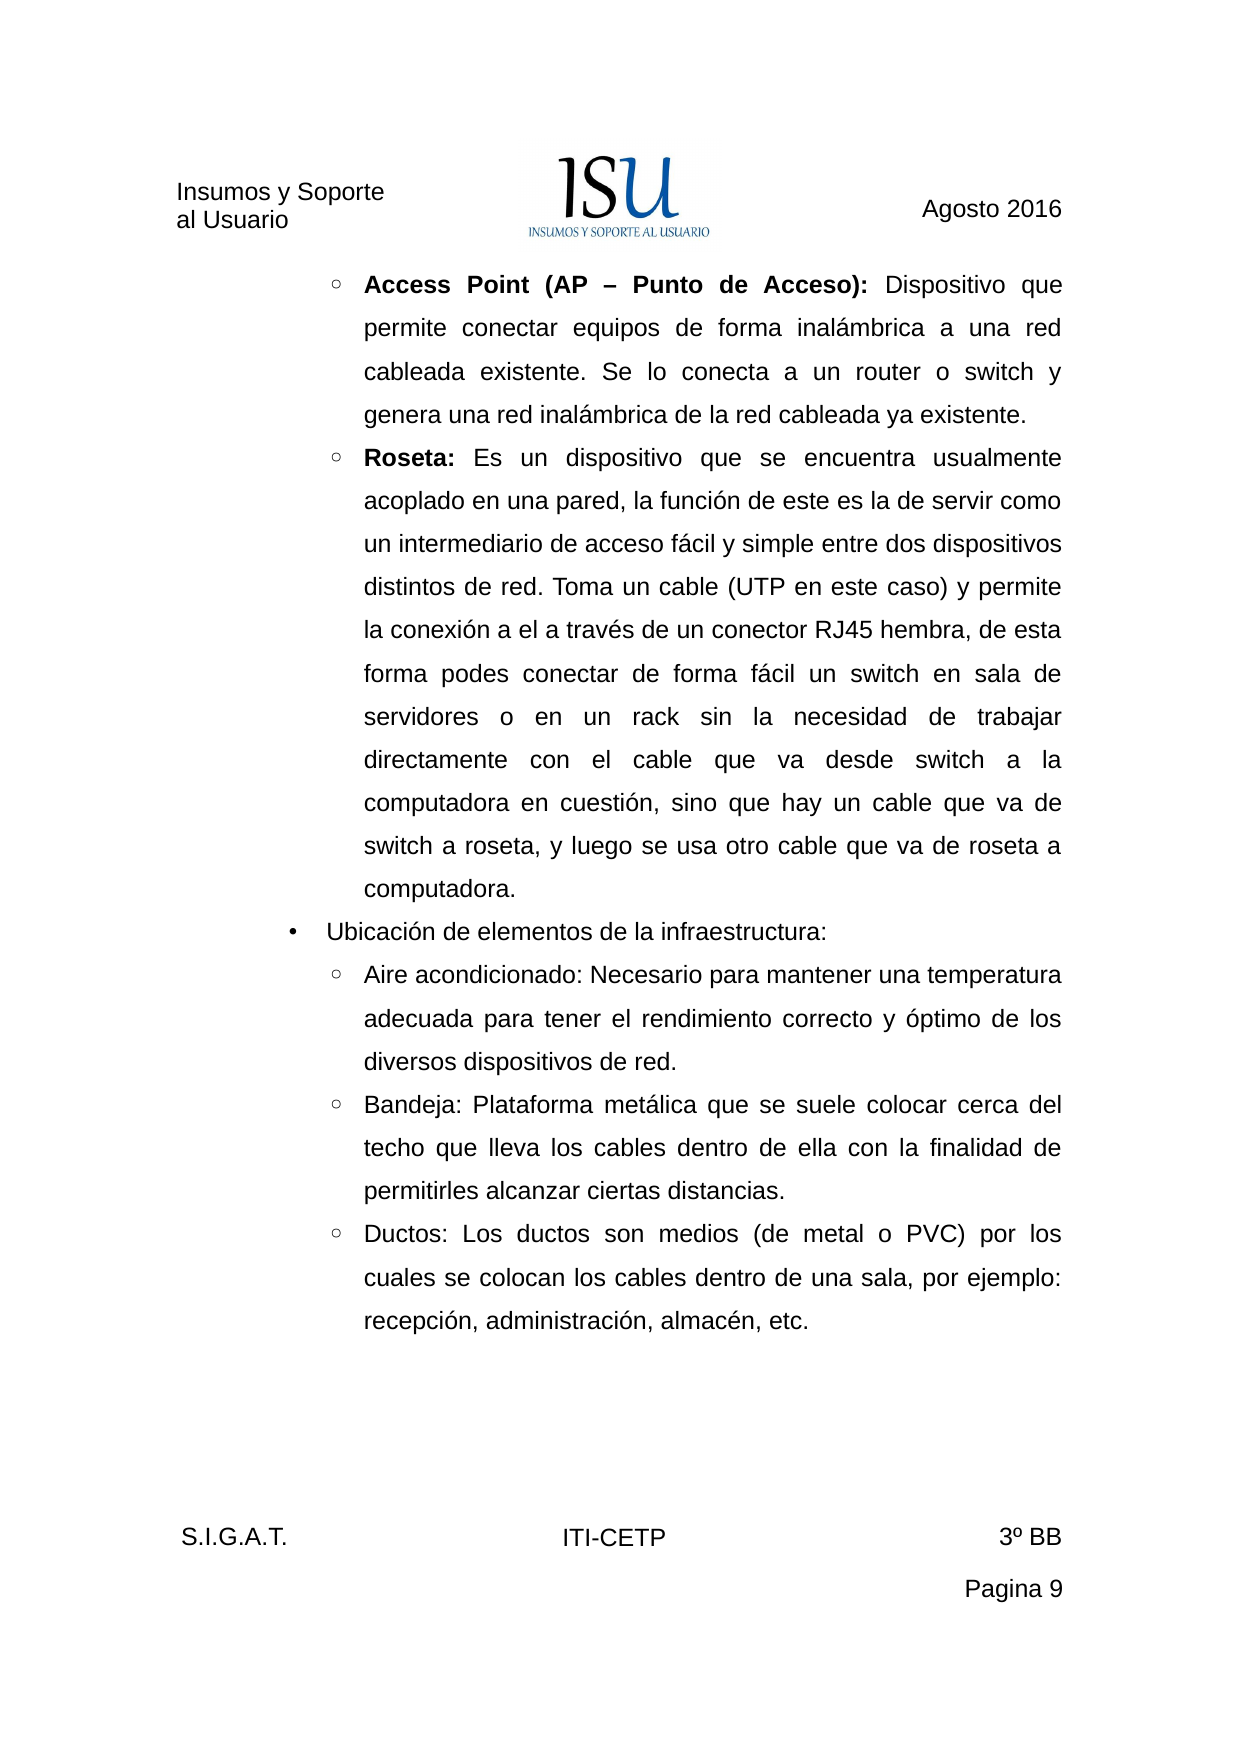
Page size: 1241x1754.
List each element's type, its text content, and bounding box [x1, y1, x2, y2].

list Ubicación de elementos de la infraestructura: [288, 917, 1063, 946]
list Roseta: Es un dispositivo que se encuentra usualmente acoplado en una pared, la función de este es la de servir como un intermediario de acceso fácil y simple entre dos dispositivos distintos de red. Toma un cable (UTP en este caso) y permite la conexión a el a través de un conector RJ45 hembra, de esta forma podes conectar de forma fácil un switch en sala de servidores o en un rack sin la necesidad de trabajar directamente con el cable que va desde switch a la computadora en cuestión, sino que hay un cable que va de switch a roseta, y luego se usa otro cable que va de roseta a computadora. [326, 443, 1063, 903]
picture [517, 138, 723, 252]
list Aire acondicionado: Necesario para mantener una temperatura adecuada para tener el rendimiento correcto y óptimo de los diversos dispositivos de red. [326, 961, 1063, 1076]
list Access Point (AP – Punto de Acceso): Dispositivo que permite conectar equipos de forma inalámbrica a una red cableada existente. Se lo conecta a un router o switch y genera una red inalámbrica de la red cableada ya existente. [326, 270, 1063, 428]
list Bandeja: Plataforma metálica que se suele colocar cerca del techo que lleva los cables dentro de ella con la finalidad de permitirles alcanzar ciertas distancias. [326, 1090, 1063, 1205]
list Ductos: Los ductos son medios (de metal o PVC) por los cuales se colocan los cables dentro de una sala, por ejemplo: recepción, administración, almacén, etc. [326, 1219, 1063, 1334]
